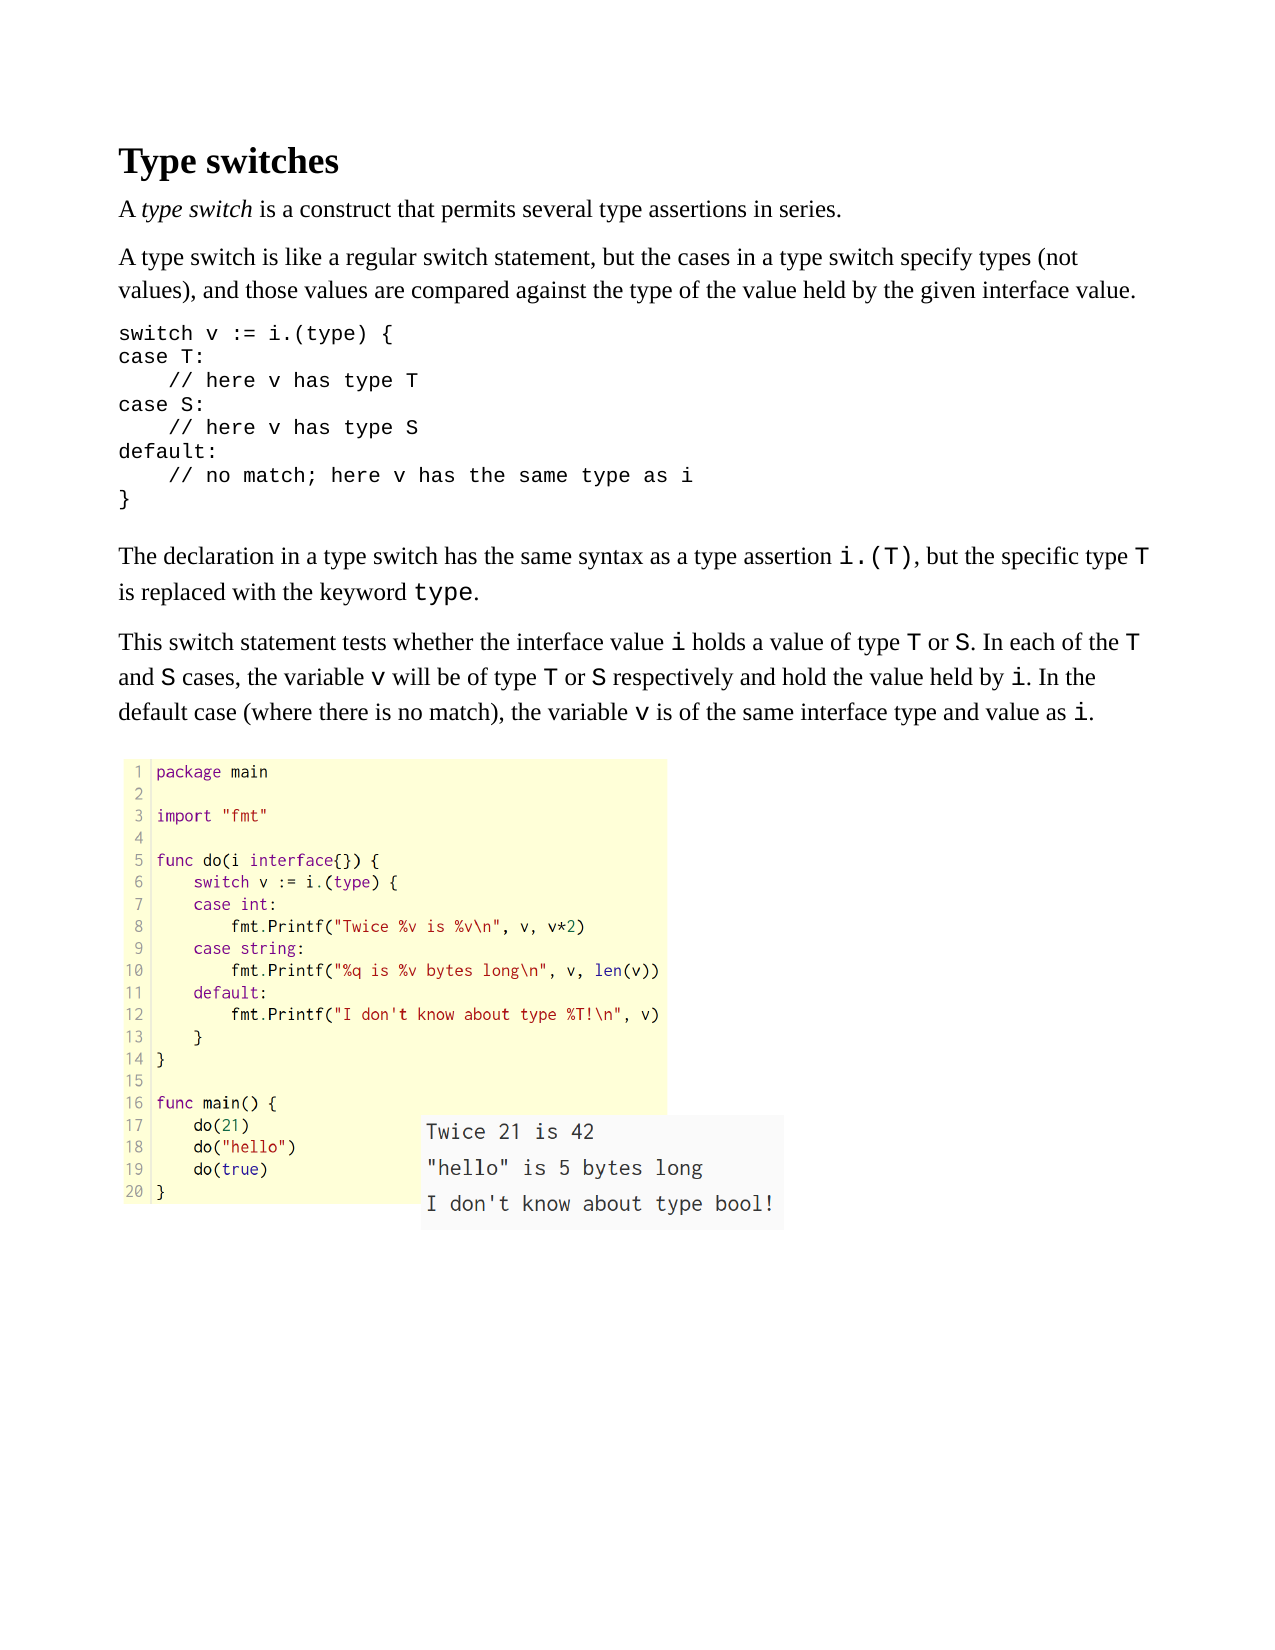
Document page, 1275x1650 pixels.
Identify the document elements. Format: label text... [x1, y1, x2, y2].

text case T: [118, 346, 1157, 370]
text // no match; here v has the same type as i [118, 465, 1157, 488]
text The declaration in a type switch has the same syntax as a type assertion i.(T), but the specific type T is replaced with the keyword type. [118, 541, 1157, 607]
text A type switch is like a regular switch statement, but the cases in a type switch specify types (not values), and those values are compared against the type of the value held by the given interface value. [118, 242, 1157, 304]
text default: [118, 441, 1157, 465]
text // here v has type S [118, 417, 1157, 441]
text switch v := i.(type) { [118, 323, 1157, 346]
text A type switch is a construct that permits several type assertions in series. [118, 194, 1157, 223]
text // here v has type T [118, 370, 1157, 394]
text } [118, 488, 1157, 512]
text case S: [118, 394, 1157, 417]
text This switch statement tests whether the interface value i holds a value of type T or S. In each of the T and S cases, the variable v will be of type T or S respectively and hold the value held by i. In the default case (where there is no match), the variable v is of the same interface type and value as i. [118, 627, 1157, 728]
subtitle Type switches [118, 139, 1157, 182]
picture [123, 759, 784, 1230]
